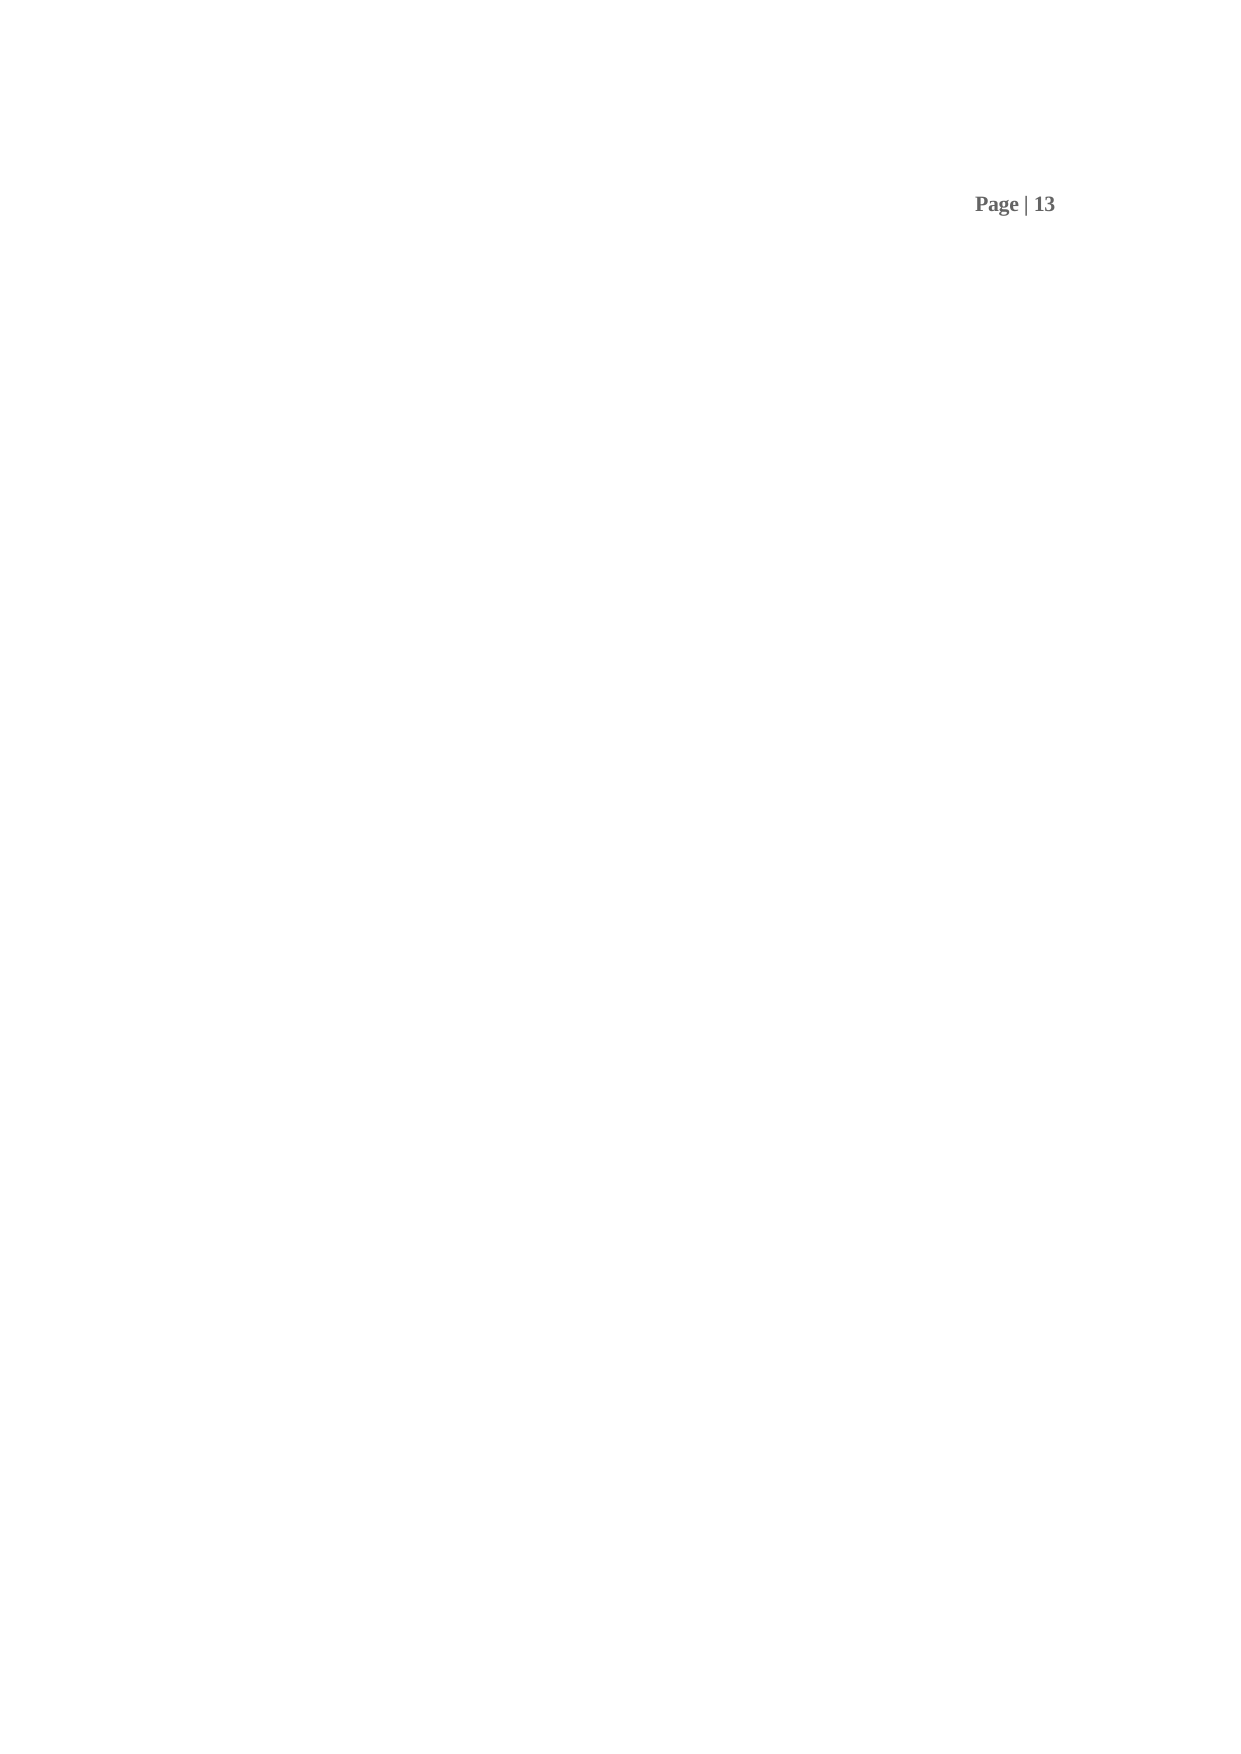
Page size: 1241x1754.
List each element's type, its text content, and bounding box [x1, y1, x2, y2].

text Page | 13 [975, 189, 1068, 217]
